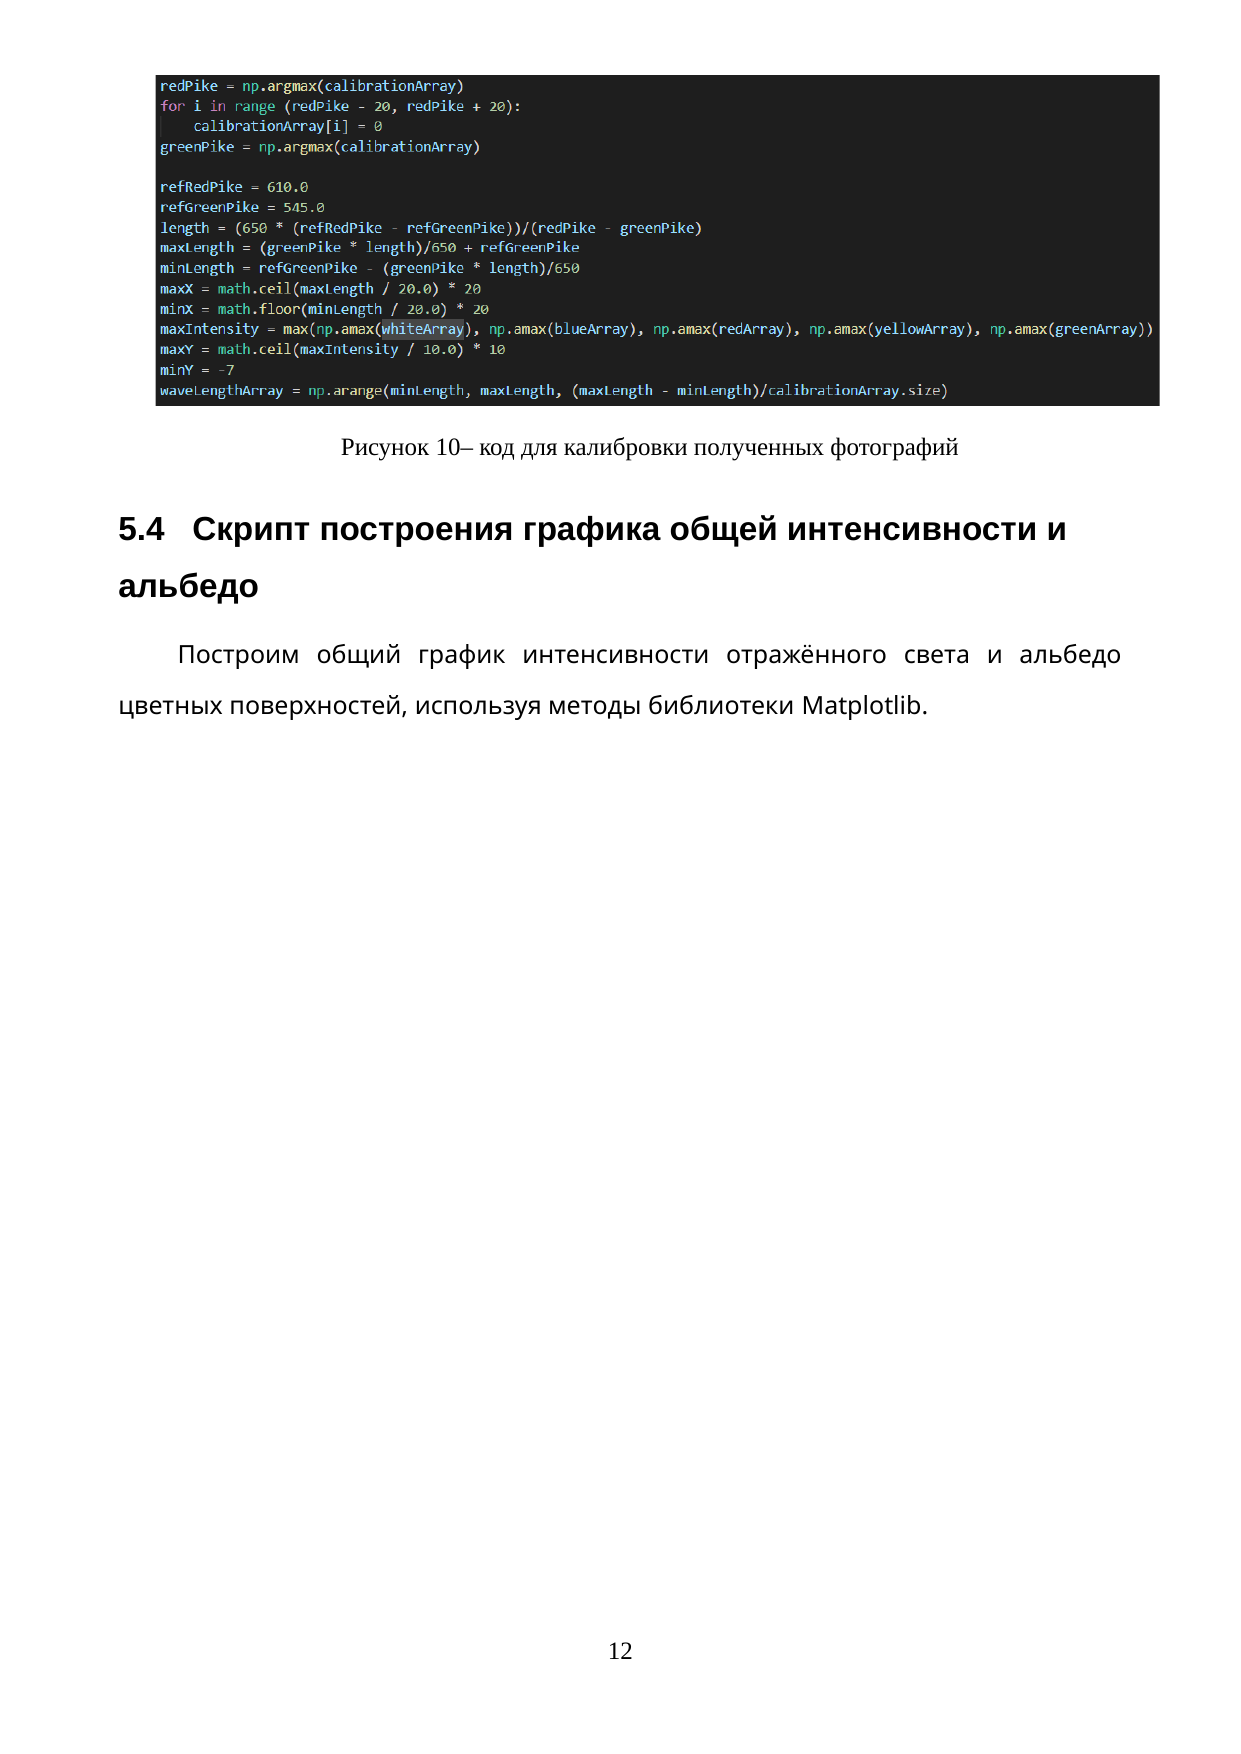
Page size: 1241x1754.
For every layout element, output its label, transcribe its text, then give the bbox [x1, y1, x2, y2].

text Рисунок 10– код для калибровки полученных фотографий [118, 432, 1122, 461]
subtitle Скрипт построения графика общей интенсивности и альбедо [118, 509, 1122, 605]
text Построим общий график интенсивности отражённого света и альбедо цветных поверхностей, используя методы библиотеки Matplotlib. [118, 637, 1122, 722]
picture [155, 75, 1160, 406]
